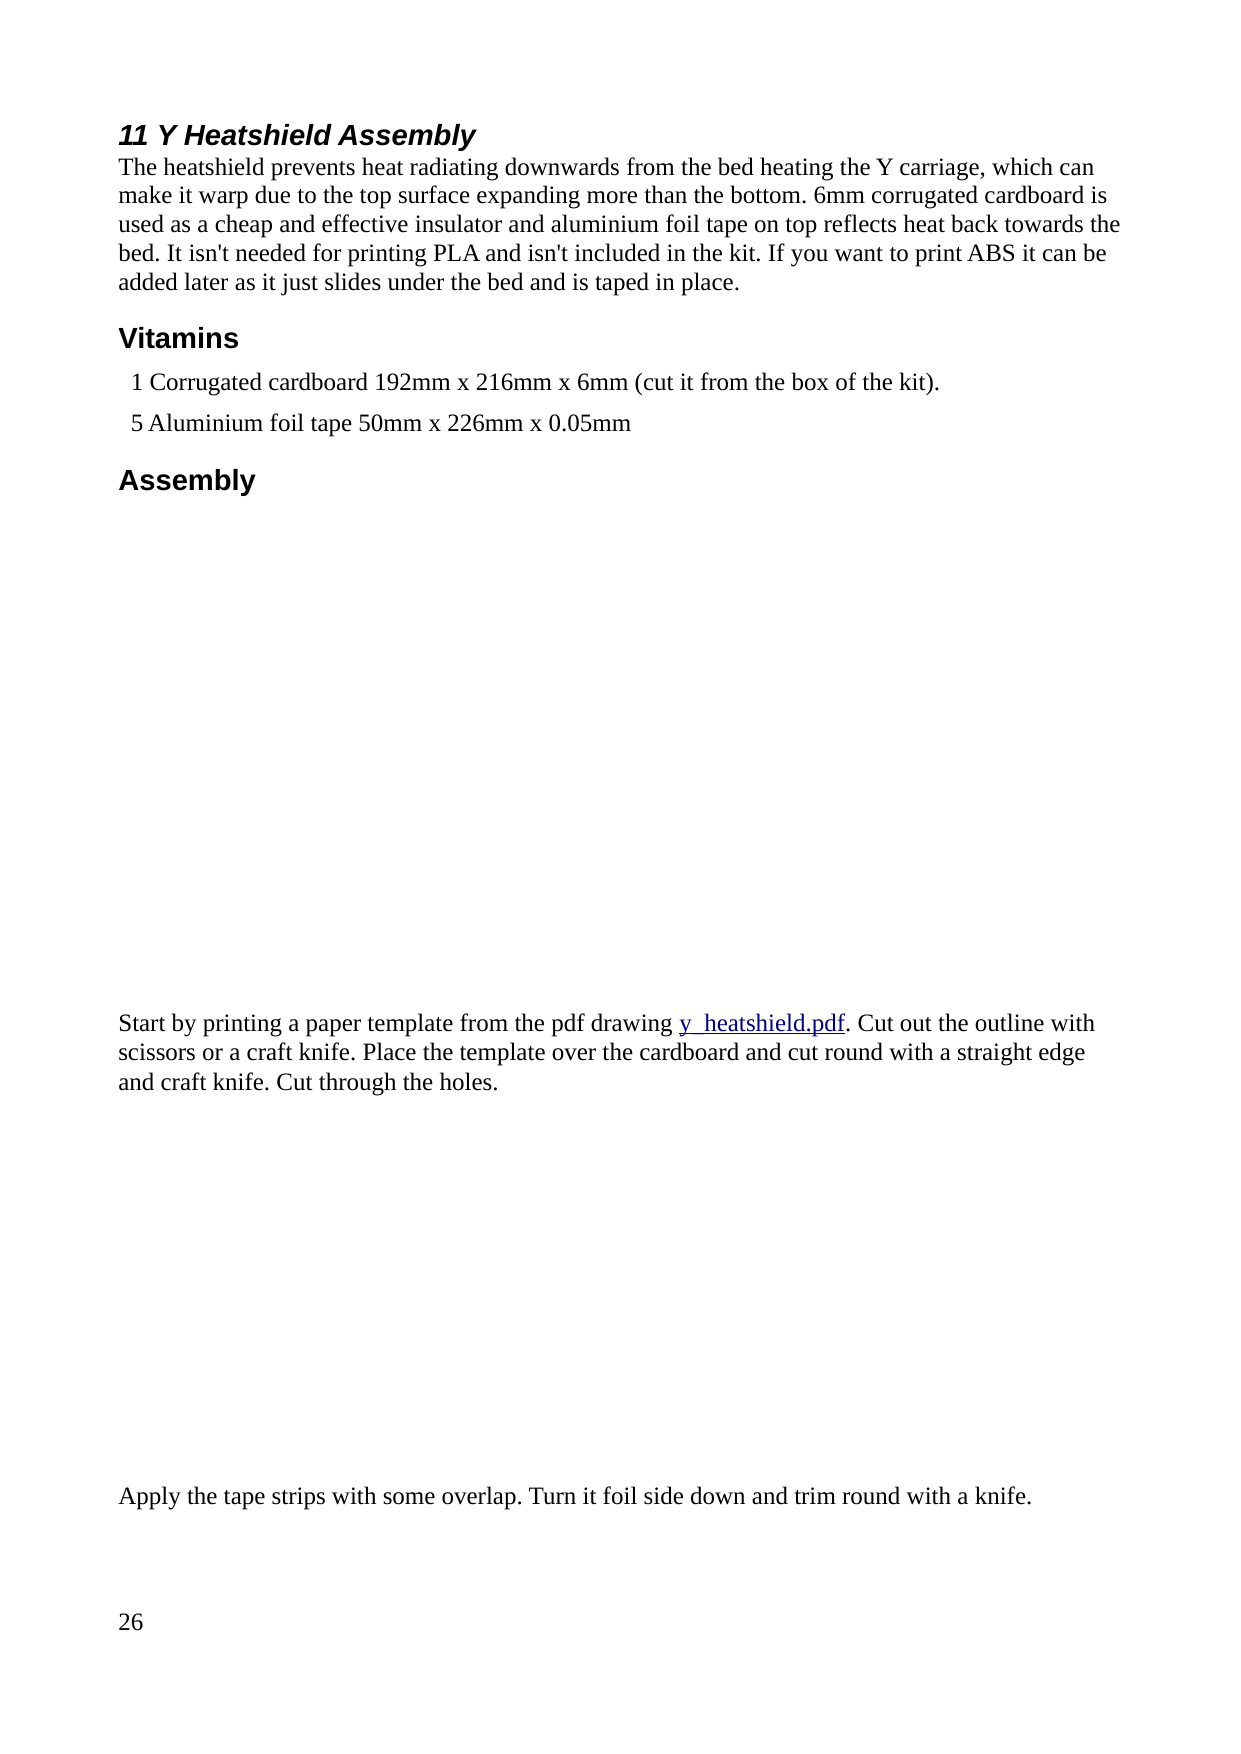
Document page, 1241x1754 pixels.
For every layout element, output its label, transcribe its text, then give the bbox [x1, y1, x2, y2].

subtitle Assembly [118, 463, 1122, 497]
text 5 Aluminium foil tape 50mm x 226mm x 0.05mm [118, 408, 1122, 437]
text Apply the tape strips with some overlap. Turn it foil side down and trim round with a knife. [118, 1480, 1122, 1510]
subtitle Vitamins [118, 321, 1122, 355]
text 1 Corrugated cardboard 192mm x 216mm x 6mm (cut it from the box of the kit). [118, 367, 1122, 396]
text Start by printing a paper template from the pdf drawing y_heatshield.pdf. Cut out the outline with scissors or a craft knife. Place the template over the cardboard and cut round with a straight edge and craft knife. Cut through the holes. [118, 1007, 1122, 1096]
text The heatshield prevents heat radiating downwards from the bed heating the Y carriage, which can make it warp due to the top surface expanding more than the bottom. 6mm corrugated cardboard is used as a cheap and effective insulator and aluminium foil tape on top reflects heat back towards the bed. It isn't needed for printing PLA and isn't included in the kit. If you want to print ABS it can be added later as it just slides under the bed and is taped in place. [118, 152, 1122, 295]
subtitle Y Heatshield Assembly [118, 118, 1122, 152]
